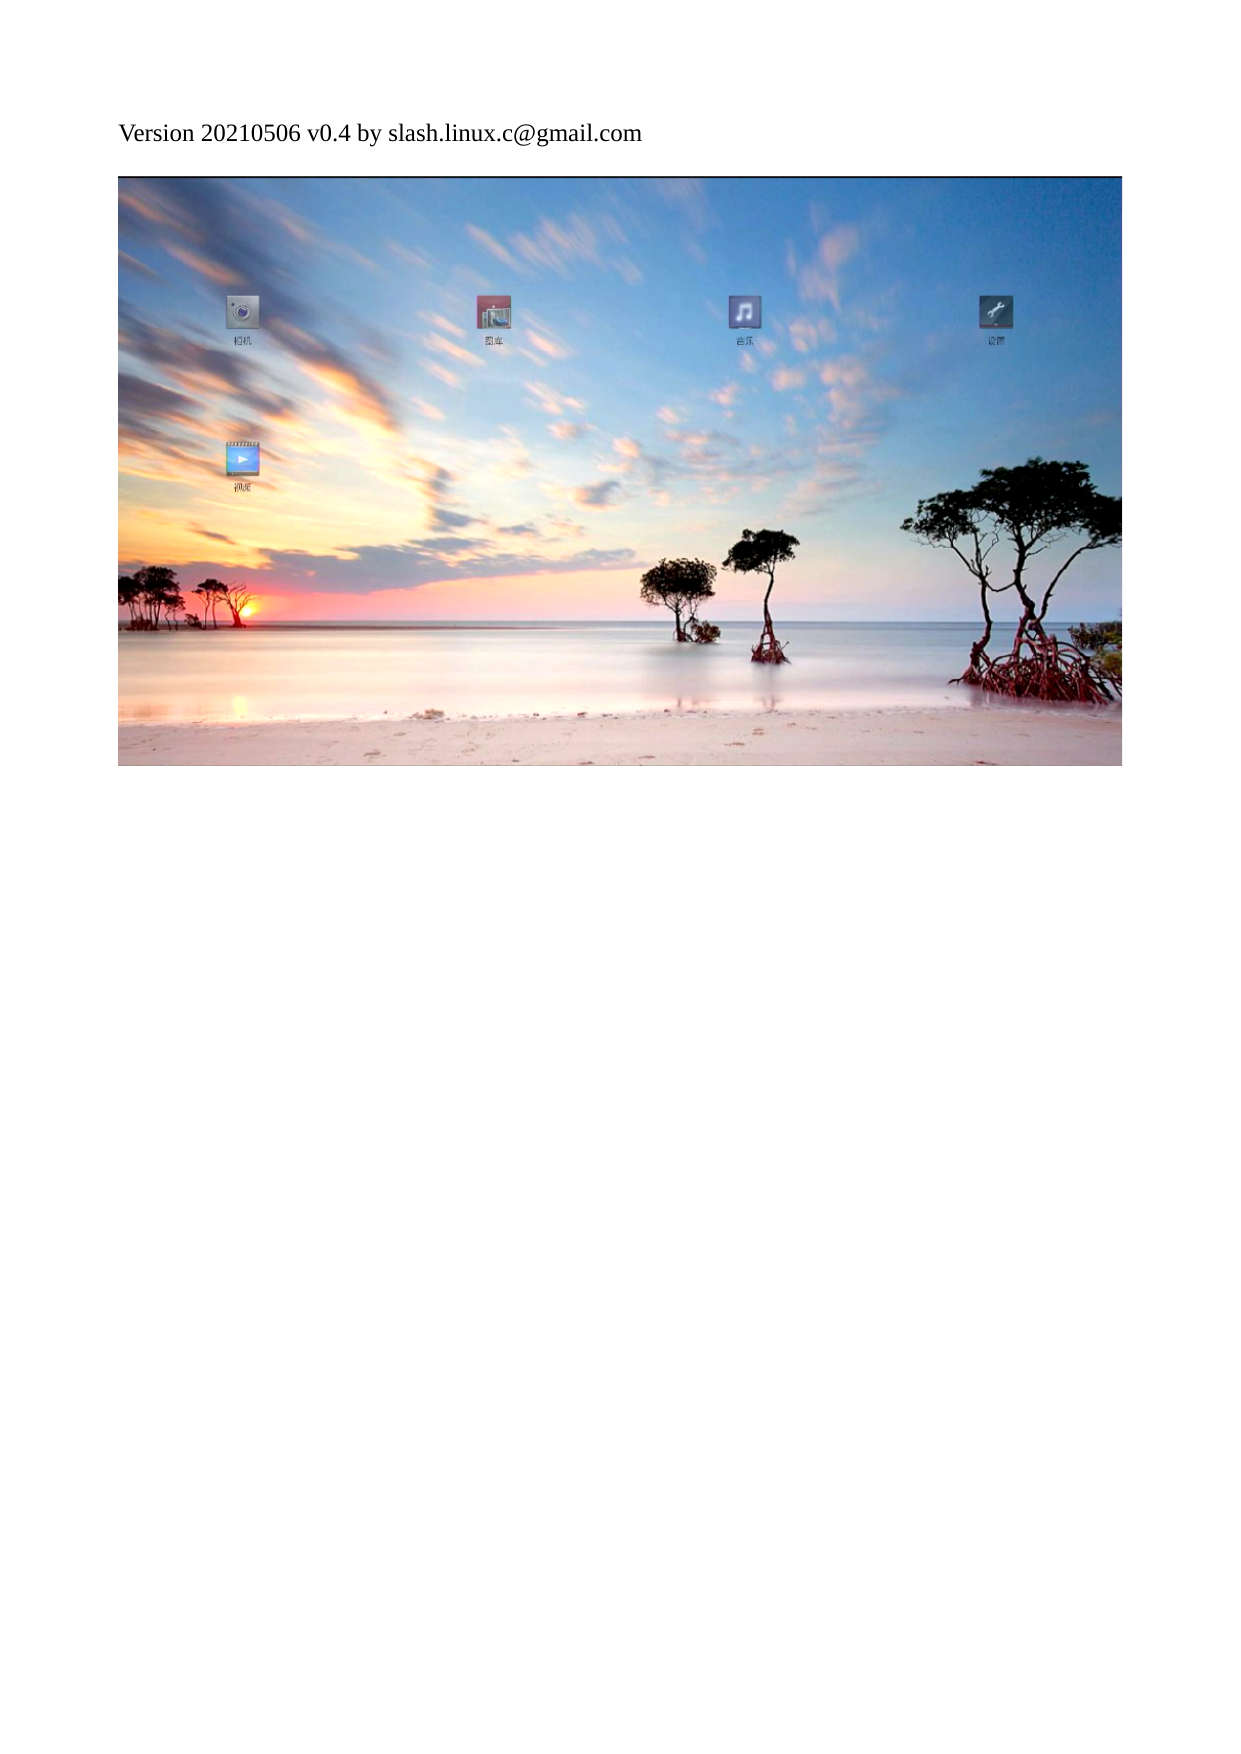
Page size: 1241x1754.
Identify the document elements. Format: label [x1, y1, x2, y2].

picture [118, 176, 1123, 766]
